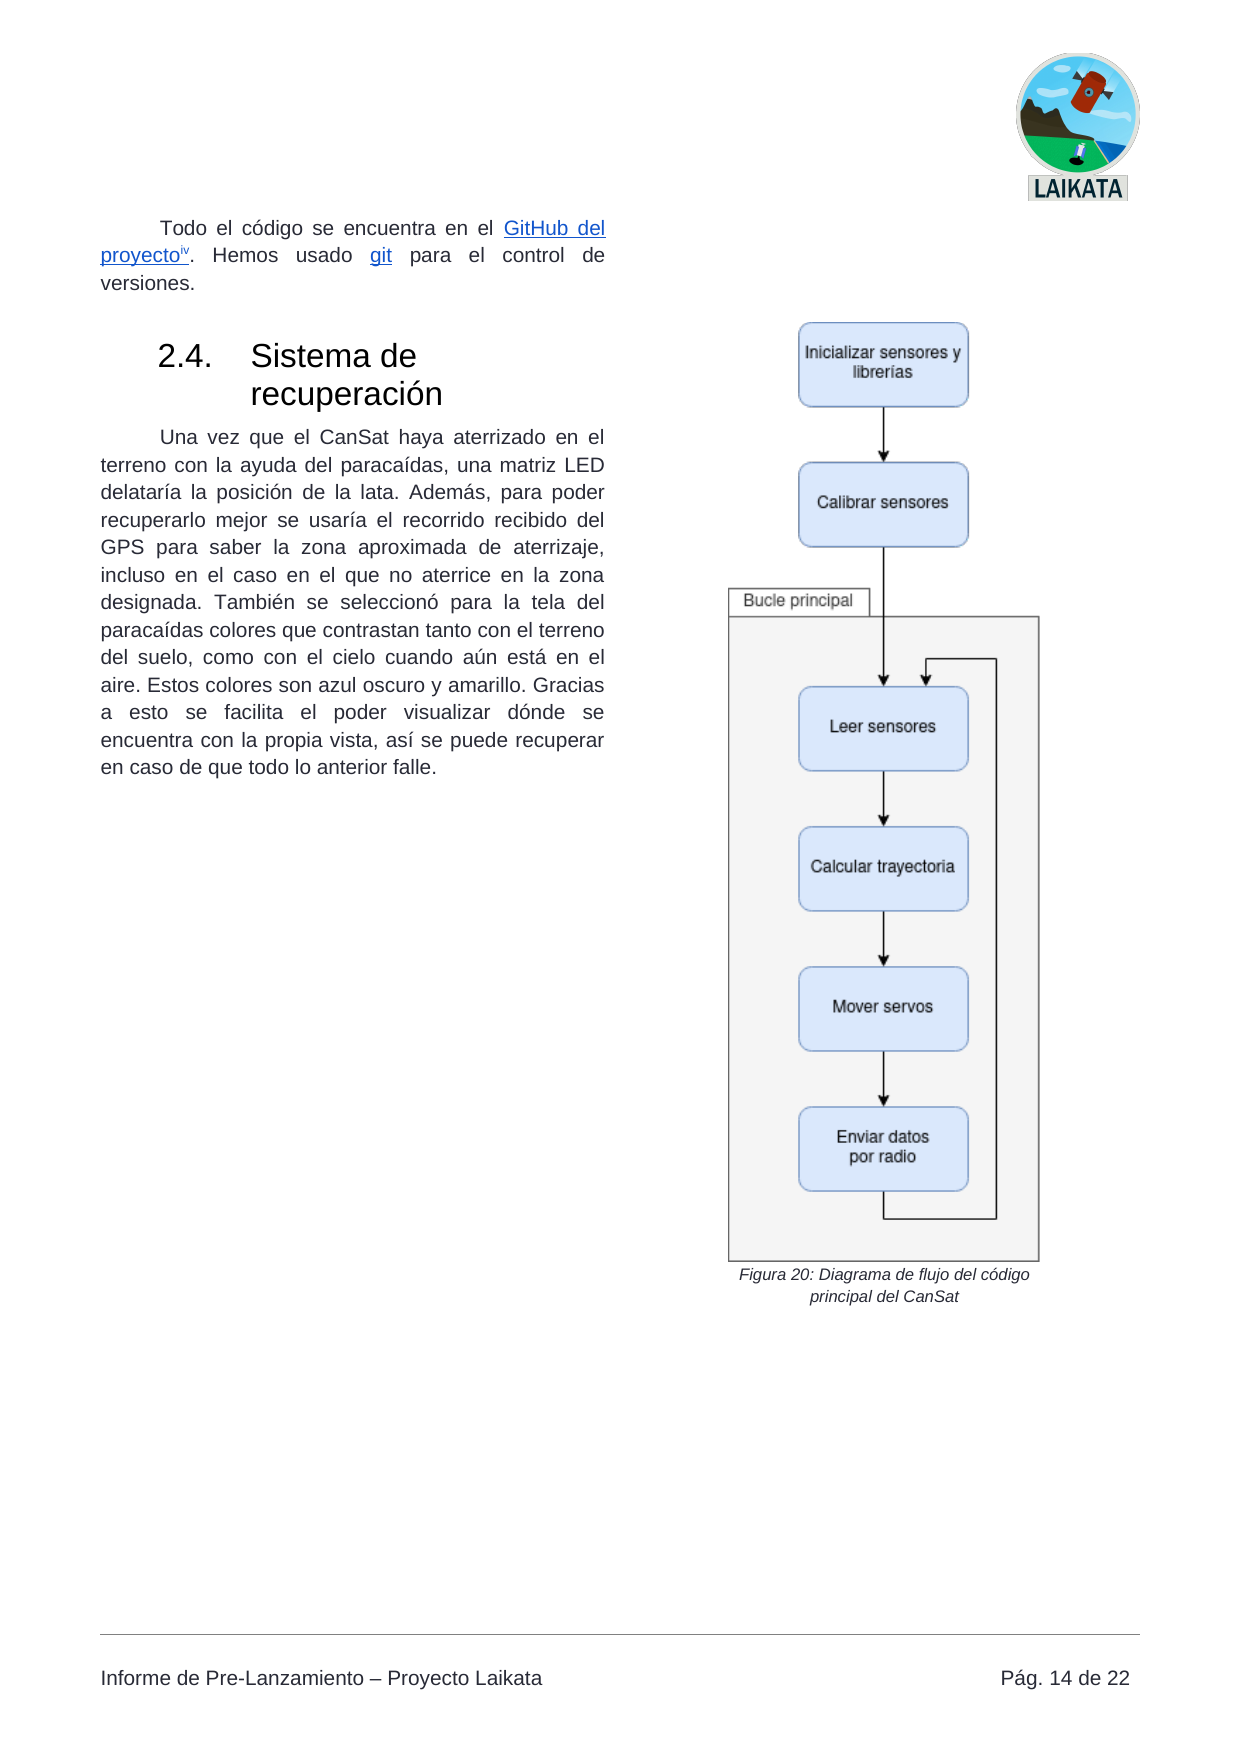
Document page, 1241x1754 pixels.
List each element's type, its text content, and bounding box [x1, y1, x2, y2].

list Figura 20: Diagrama de flujo del código principal del CanSat [725, 322, 1044, 1306]
subtitle Sistema de recuperación [213, 336, 605, 413]
picture [728, 322, 1041, 1262]
text Una vez que el CanSat haya aterrizado en el terreno con la ayuda del paracaídas, una matriz LED delataría la posición de la lata. Además, para poder recuperarlo mejor se usaría el recorrido recibido del GPS para saber la zona aproximada de aterrizaje, incluso en el caso en el que no aterrice en la zona designada. También se seleccionó para la tela del paracaídas colores que contrastan tanto con el terreno del suelo, como con el cielo cuando aún está en el aire. Estos colores son azul oscuro y amarillo. Gracias a esto se facilita el poder visualizar dónde se encuentra con la propia vista, así se puede recuperar en caso de que todo lo anterior falle. [100, 425, 605, 779]
text Todo el código se encuentra en el GitHub del proyecto. Hemos usado git para el control de versiones. [100, 216, 605, 295]
picture [1016, 53, 1140, 201]
